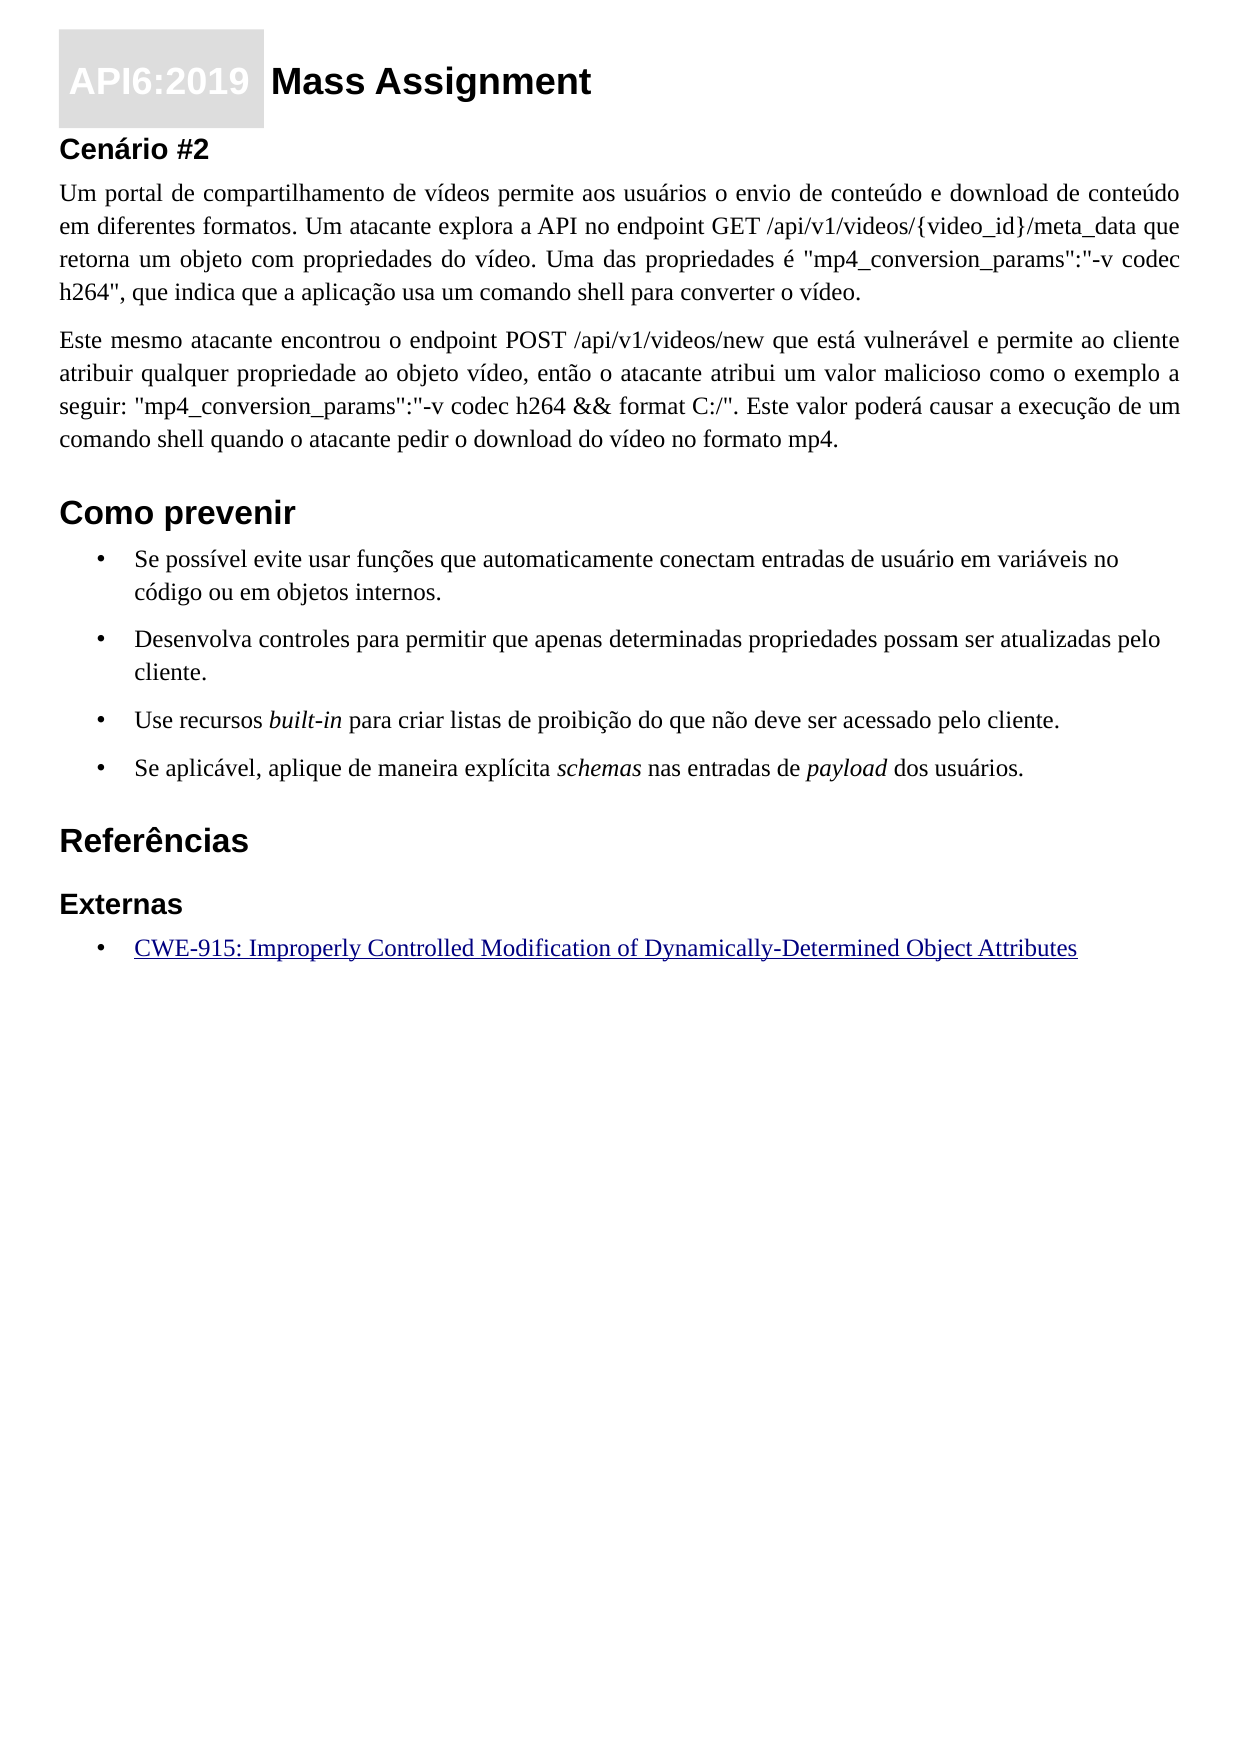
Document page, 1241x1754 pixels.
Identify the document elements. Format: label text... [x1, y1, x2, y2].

subtitle Cenário #2 [59, 132, 1181, 166]
text Um portal de compartilhamento de vídeos permite aos usuários o envio de conteúdo e download de conteúdo em diferentes formatos. Um atacante explora a API no endpoint GET /api/v1/videos/{video_id}/meta_data que retorna um objeto com propriedades do vídeo. Uma das propriedades é "mp4_conversion_params":"-v codec h264", que indica que a aplicação usa um comando shell para converter o vídeo. [59, 178, 1181, 306]
list Se possível evite usar funções que automaticamente conectam entradas de usuário em variáveis no código ou em objetos internos. [97, 544, 1181, 606]
subtitle Externas [59, 887, 1181, 921]
list Desenvolva controles para permitir que apenas determinadas propriedades possam ser atualizadas pelo cliente. [97, 624, 1181, 686]
text Este mesmo atacante encontrou o endpoint POST /api/v1/videos/new que está vulnerável e permite ao cliente atribuir qualquer propriedade ao objeto vídeo, então o atacante atribui um valor malicioso como o exemplo a seguir: "mp4_conversion_params":"-v codec h264 && format C:/". Este valor poderá causar a execução de um comando shell quando o atacante pedir o download do vídeo no formato mp4. [59, 325, 1181, 453]
list Se aplicável, aplique de maneira explícita schemas nas entradas de payload dos usuários. [97, 753, 1181, 781]
list CWE-915: Improperly Controlled Modification of Dynamically-Determined Object Attributes [97, 933, 1181, 962]
list Use recursos built-in para criar listas de proibição do que não deve ser acessado pelo cliente. [97, 705, 1181, 734]
subtitle Referências [59, 821, 1181, 860]
subtitle Como prevenir [59, 493, 1181, 531]
